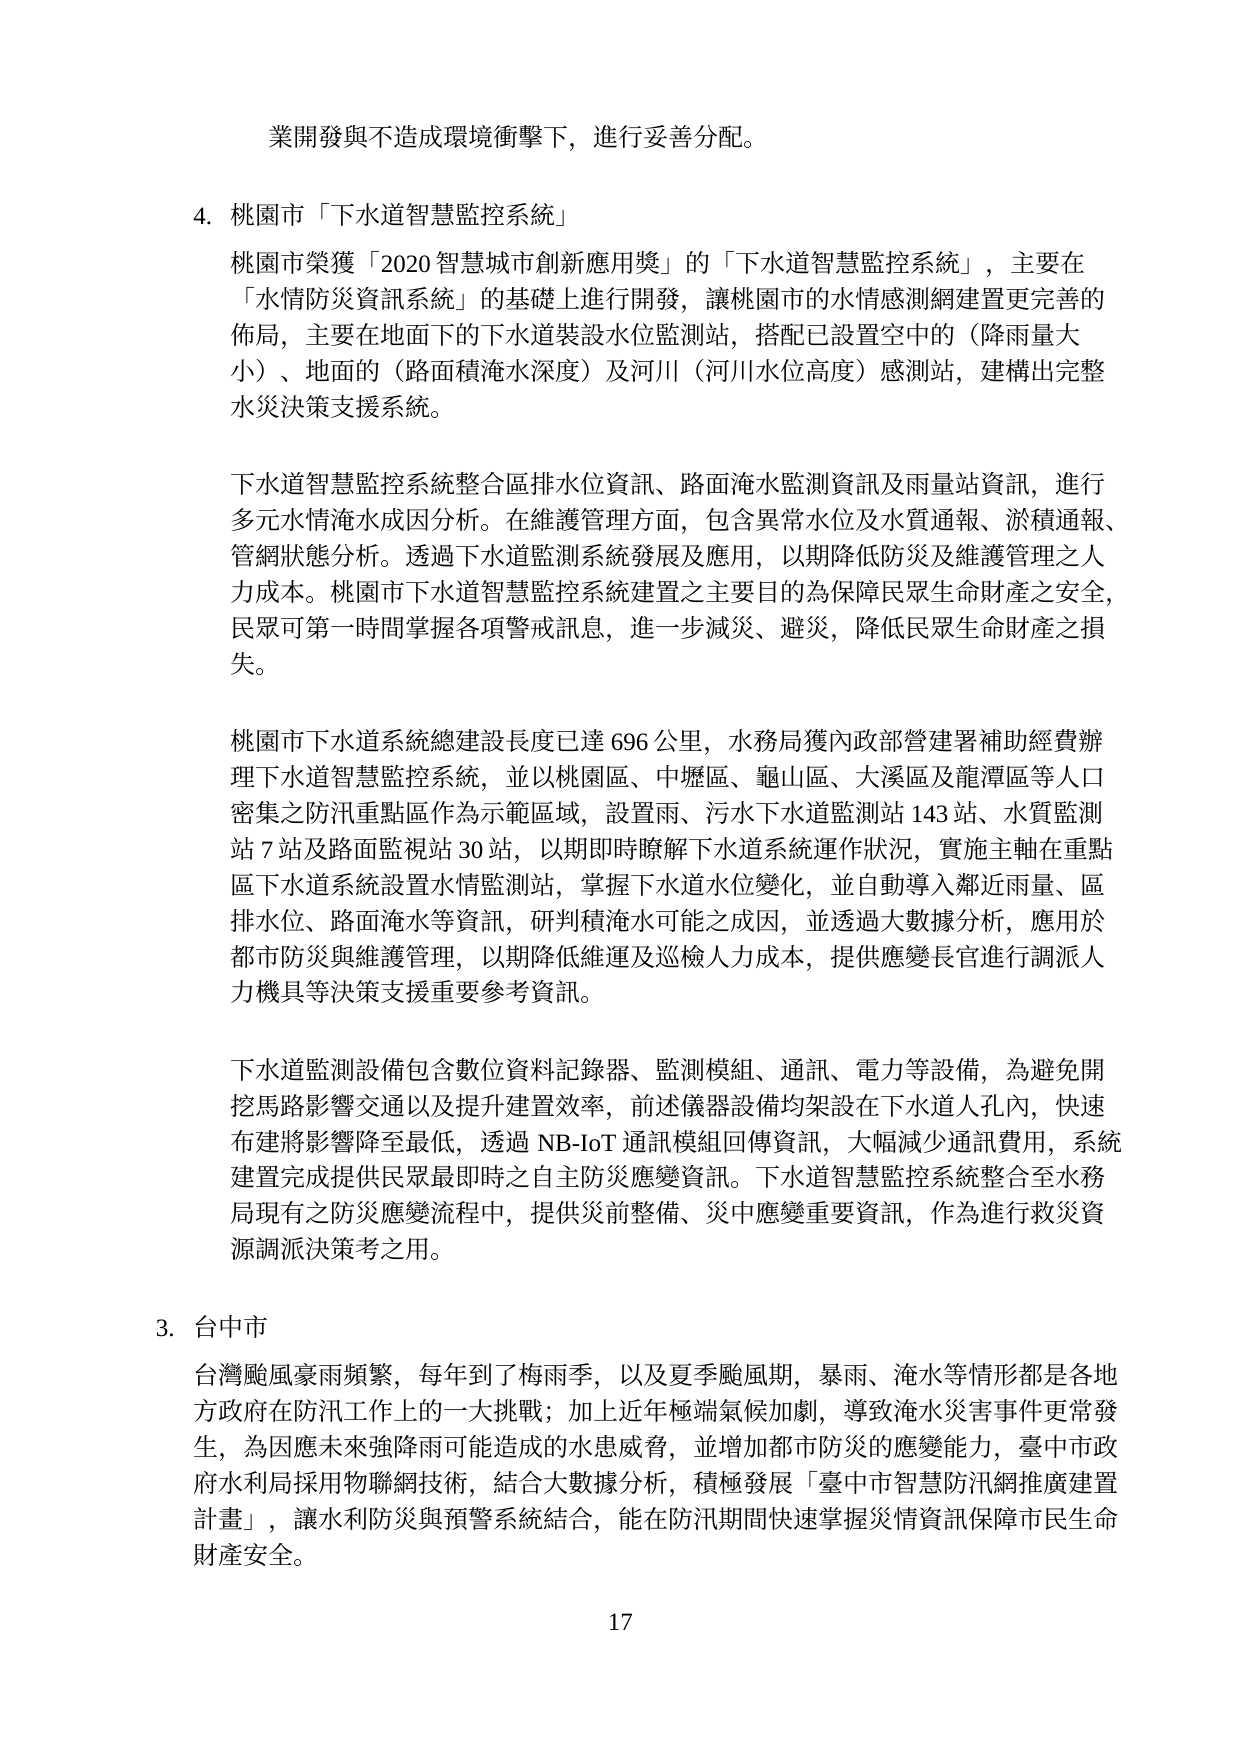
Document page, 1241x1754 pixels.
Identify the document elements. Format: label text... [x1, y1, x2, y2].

list 台灣颱風豪雨頻繁，每年到了梅雨季，以及夏季颱風期，暴雨、淹水等情形都是各地方政府在防汛工作上的一大挑戰；加上近年極端氣候加劇，導致淹水災害事件更常發生，為因應未來強降雨可能造成的水患威脅，並增加都市防災的應變能力，臺中市政府水利局採用物聯網技術，結合大數據分析，積極發展「臺中市智慧防汛網推廣建置計畫」，讓水利防災與預警系統結合，能在防汛期間快速掌握災情資訊保障市民生命財產安全。 [156, 1356, 1122, 1571]
list 業開發與不造成環境衝擊下，進行妥善分配。 [231, 118, 1122, 183]
list 下水道智慧監控系統整合區排水位資訊、路面淹水監測資訊及雨量站資訊，進行多元水情淹水成因分析。在維護管理方面，包含異常水位及水質通報、淤積通報、管網狀態分析。透過下水道監測系統發展及應用，以期降低防災及維護管理之人力成本。桃園市下水道智慧監控系統建置之主要目的為保障民眾生命財產之安全，民眾可第一時間掌握各項警戒訊息，進一步減災、避災，降低民眾生命財產之損失。 [193, 465, 1122, 709]
list 桃園市「下水道智慧監控系統」 [193, 195, 1122, 231]
list 桃園市下水道系統總建設長度已達696公里，水務局獲內政部營建署補助經費辦理下水道智慧監控系統，並以桃園區、中壢區、龜山區、大溪區及龍潭區等人口密集之防汛重點區作為示範區域，設置雨、污水下水道監測站143站、水質監測站7站及路面監視站30站，以期即時瞭解下水道系統運作狀況，實施主軸在重點區下水道系統設置水情監測站，掌握下水道水位變化，並自動導入鄰近雨量、區排水位、路面淹水等資訊，研判積淹水可能之成因，並透過大數據分析，應用於都市防災與維護管理，以期降低維運及巡檢人力成本，提供應變長官進行調派人力機具等決策支援重要參考資訊。 [193, 722, 1122, 1038]
list 桃園市榮獲「2020智慧城市創新應用獎」的「下水道智慧監控系統」，主要在「水情防災資訊系統」的基礎上進行開發，讓桃園市的水情感測網建置更完善的佈局，主要在地面下的下水道裝設水位監測站，搭配已設置空中的（降雨量大小）、地面的（路面積淹水深度）及河川（河川水位高度）感測站，建構出完整水災決策支援系統。 [193, 244, 1122, 452]
list 下水道監測設備包含數位資料記錄器、監測模組、通訊、電力等設備，為避免開挖馬路影響交通以及提升建置效率，前述儀器設備均架設在下水道人孔內，快速布建將影響降至最低，透過 NB-IoT 通訊模組回傳資訊，大幅減少通訊費用，系統建置完成提供民眾最即時之自主防災應變資訊。下水道智慧監控系統整合至水務局現有之防災應變流程中，提供災前整備、災中應變重要資訊，作為進行救災資源調派決策考之用。 [193, 1050, 1122, 1295]
list 台中市 [156, 1307, 1122, 1343]
